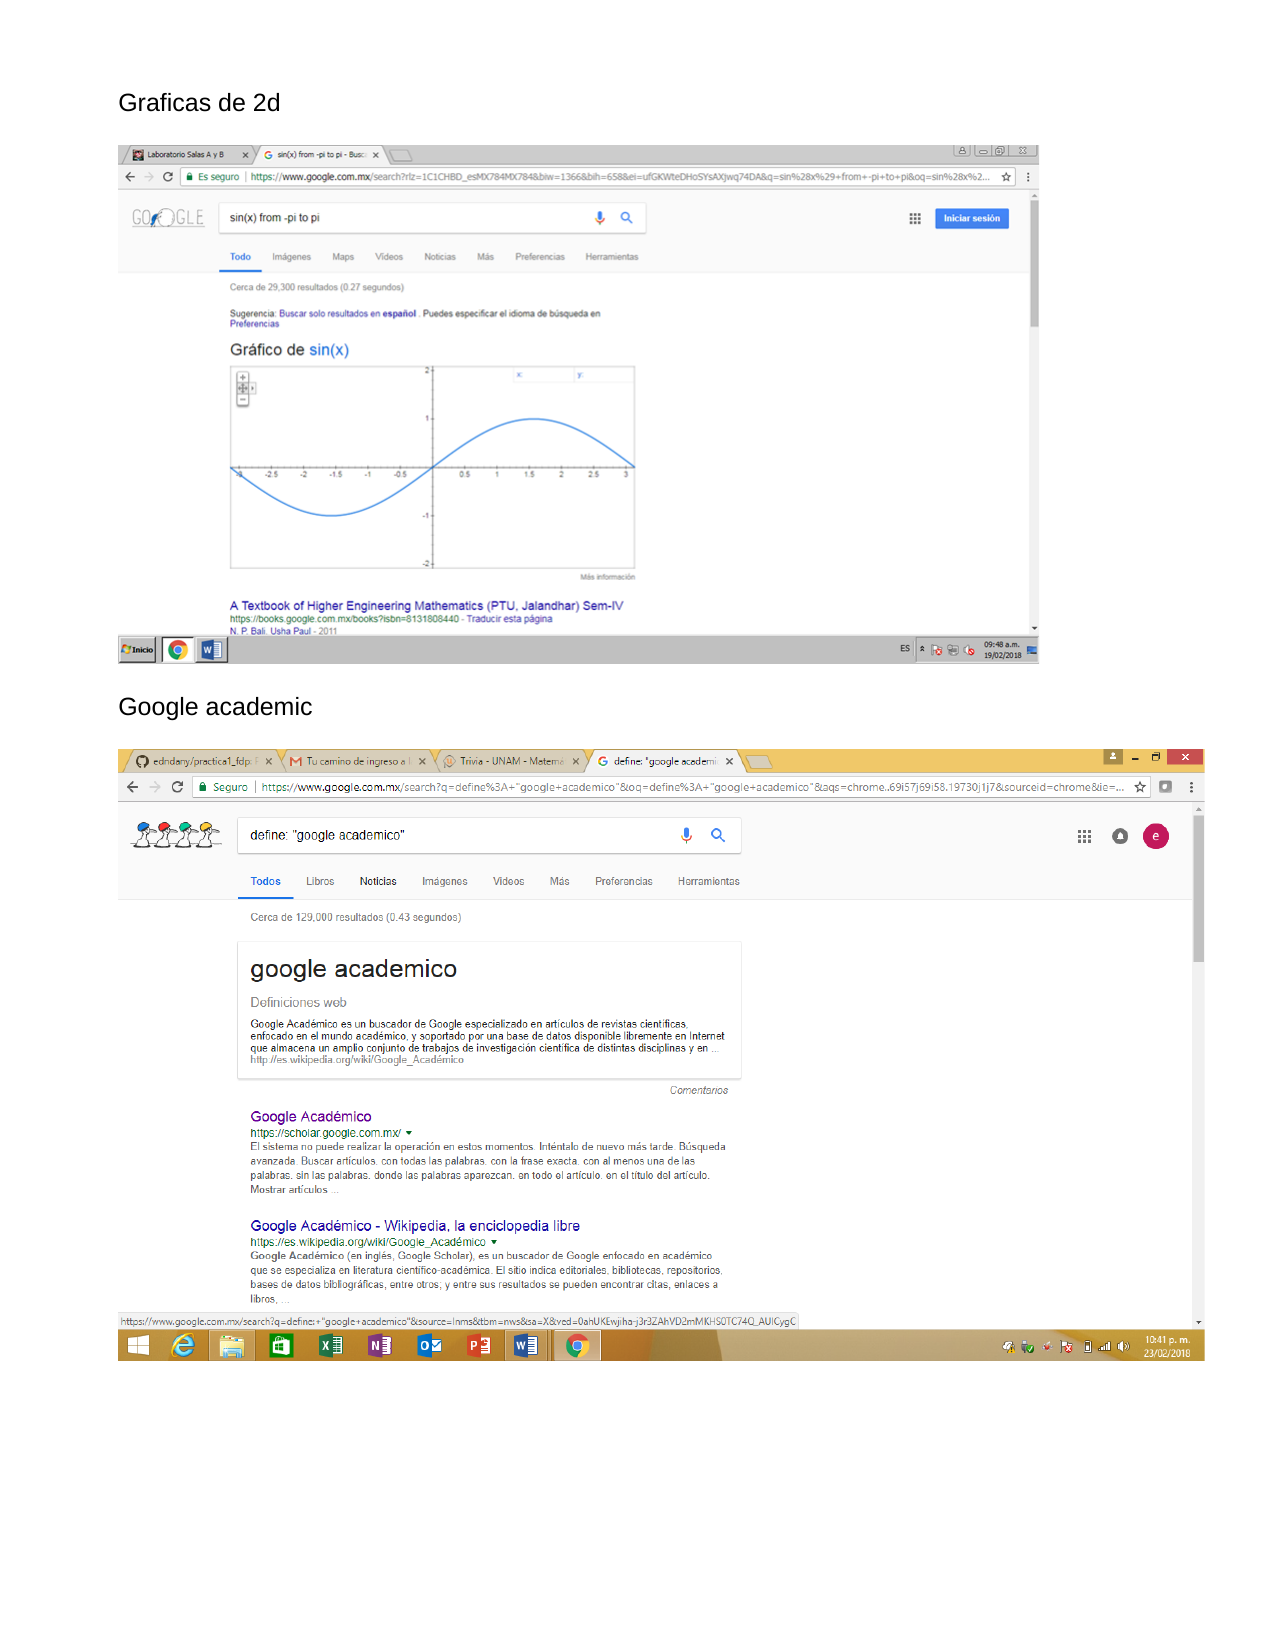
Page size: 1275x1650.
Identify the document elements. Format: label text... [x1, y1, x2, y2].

text Graficas de 2d [118, 88, 1205, 117]
text Google academic [118, 692, 1205, 721]
